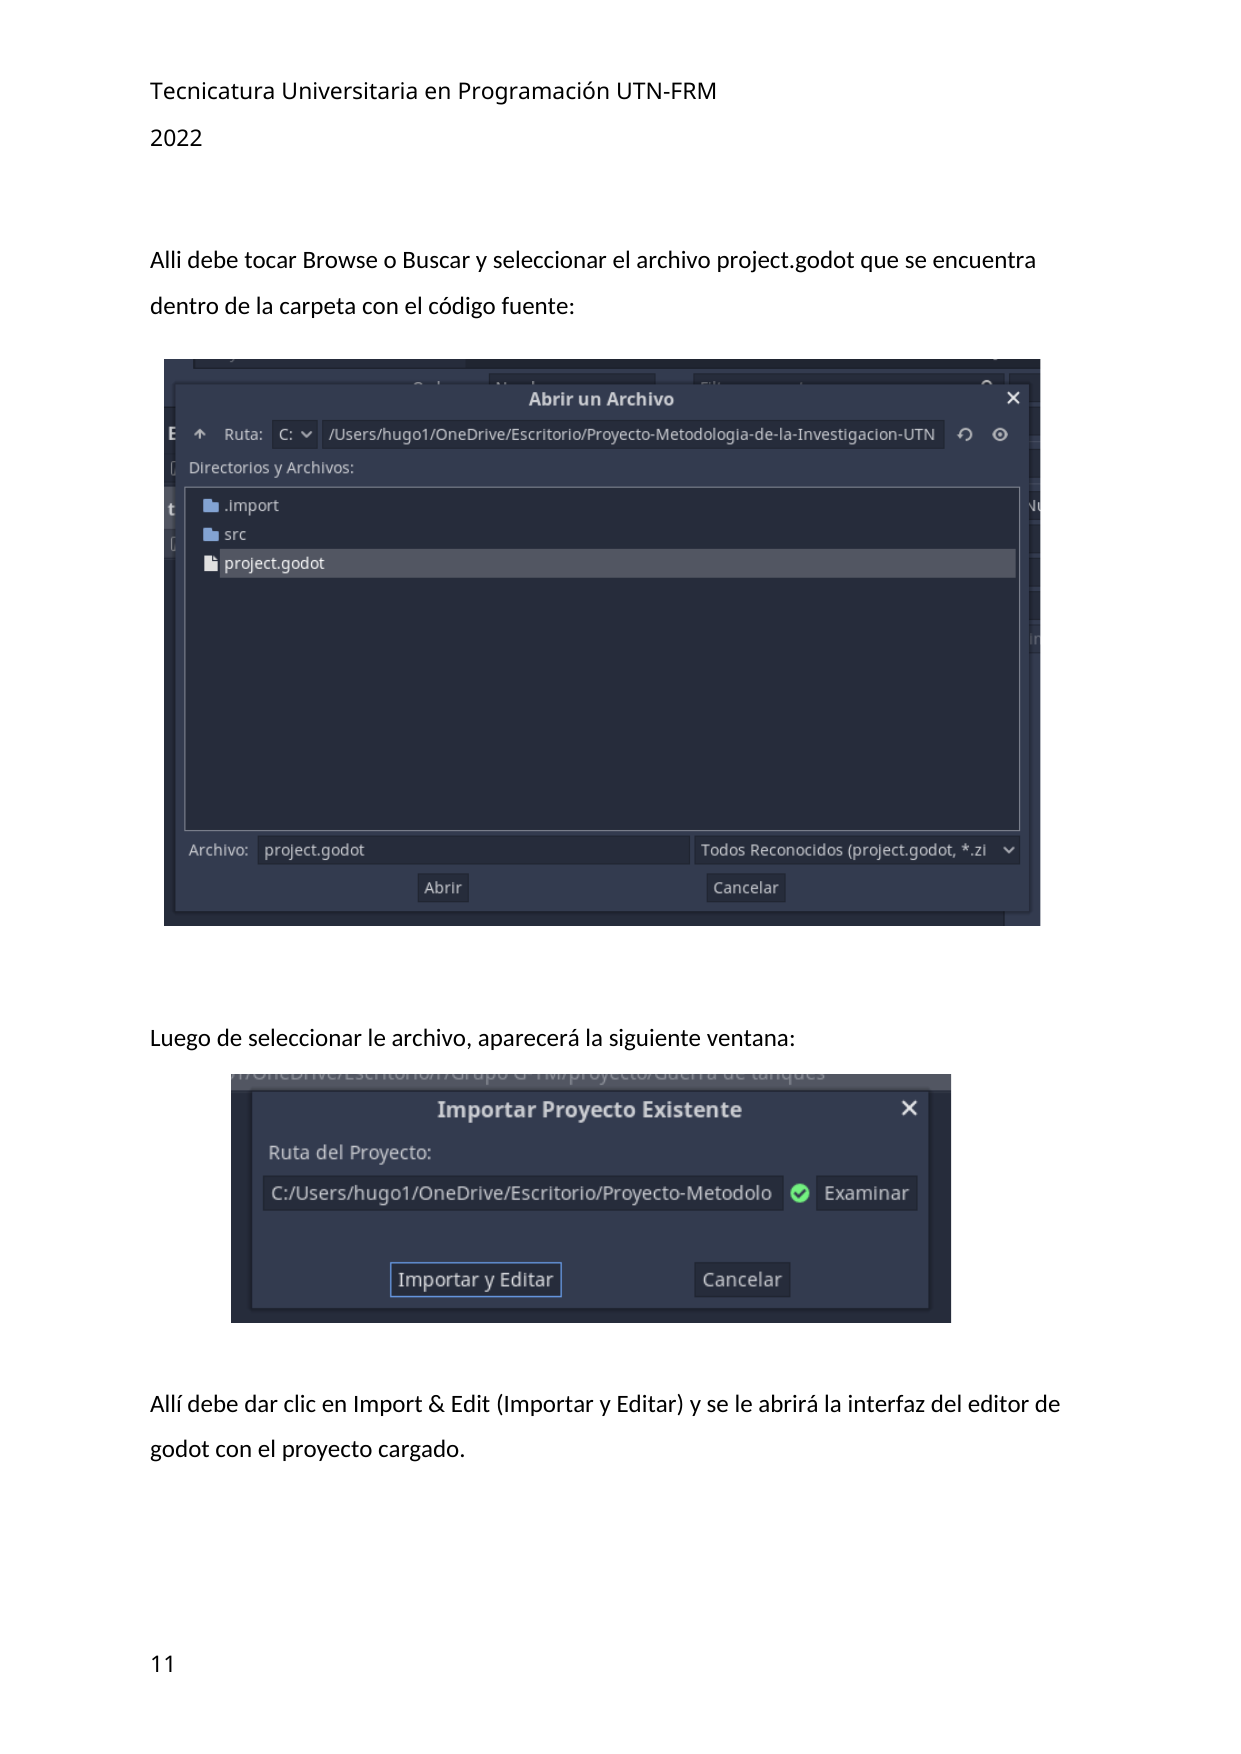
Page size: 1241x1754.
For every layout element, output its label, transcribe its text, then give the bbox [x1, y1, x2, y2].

text Luego de seleccionar le archivo, aparecerá la siguiente ventana: [150, 1022, 1090, 1052]
text Allí debe dar clic en Import & Edit (Importar y Editar) y se le abrirá la interfaz del editor de godot con el proyecto cargado. [150, 1388, 1090, 1464]
text Alli debe tocar Browse o Buscar y seleccionar el archivo project.godot que se encuentra dentro de la carpeta con el código fuente: [150, 244, 1090, 321]
picture [231, 1074, 952, 1323]
picture [164, 359, 1041, 926]
